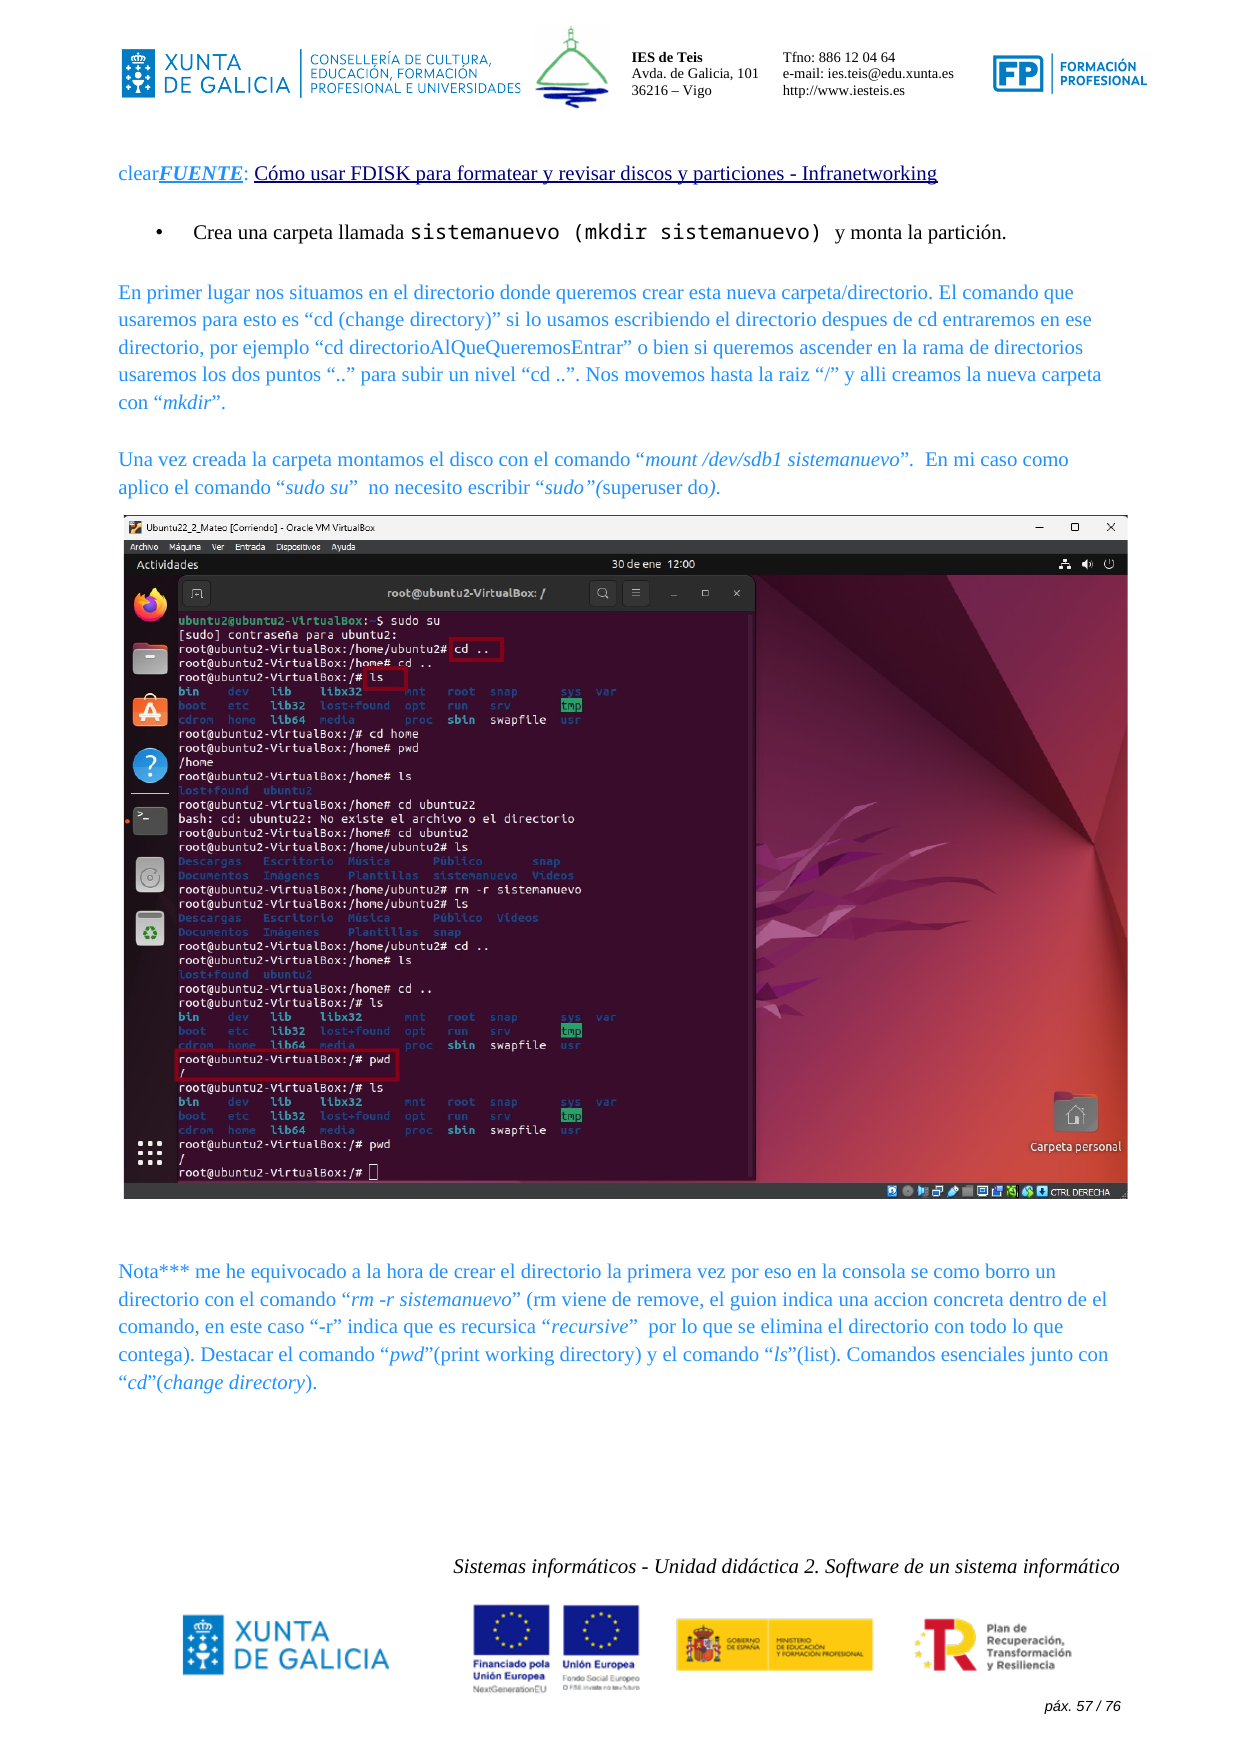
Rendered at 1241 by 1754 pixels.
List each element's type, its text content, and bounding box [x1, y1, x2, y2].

text clearFUENTE: Cómo usar FDISK para formatear y revisar discos y particiones - Infranetworking [118, 160, 1122, 184]
picture [534, 25, 611, 110]
list Crea una carpeta llamada sistemanuevo (mkdir sistemanuevo) y monta la partición. [156, 217, 1122, 246]
picture [123, 515, 1128, 1199]
picture [182, 1593, 1085, 1700]
text Una vez creada la carpeta montamos el disco con el comando “mount /dev/sdb1 sistemanuevo”. En mi caso como aplico el comando “sudo su” no necesito escribir “sudo”(superuser do). [118, 447, 1122, 499]
picture [121, 49, 521, 98]
text Nota*** me he equivocado a la hora de crear el directorio la primera vez por eso en la consola se como borro un directorio con el comando “rm -r sistemanuevo” (rm viene de remove, el guion indica una accion concreta dentro de el comando, en este caso “-r” indica que es recursica “recursive” por lo que se elimina el directorio con todo lo que contega). Destacar el comando “pwd”(print working directory) y el comando “ls”(list). Comandos esenciales junto con “cd”(change directory). [118, 1259, 1122, 1394]
text En primer lugar nos situamos en el directorio donde queremos crear esta nueva carpeta/directorio. El comando que usaremos para esto es “cd (change directory)” si lo usamos escribiendo el directorio despues de cd entraremos en ese directorio, por ejemplo “cd directorioAlQueQueremosEntrar” o bien si queremos ascender en la rama de directorios usaremos los dos puntos “..” para subir un nivel “cd ..”. Nos movemos hasta la raiz “/” y alli creamos la nueva carpeta con “mkdir”. [118, 279, 1122, 414]
picture [989, 50, 1153, 97]
